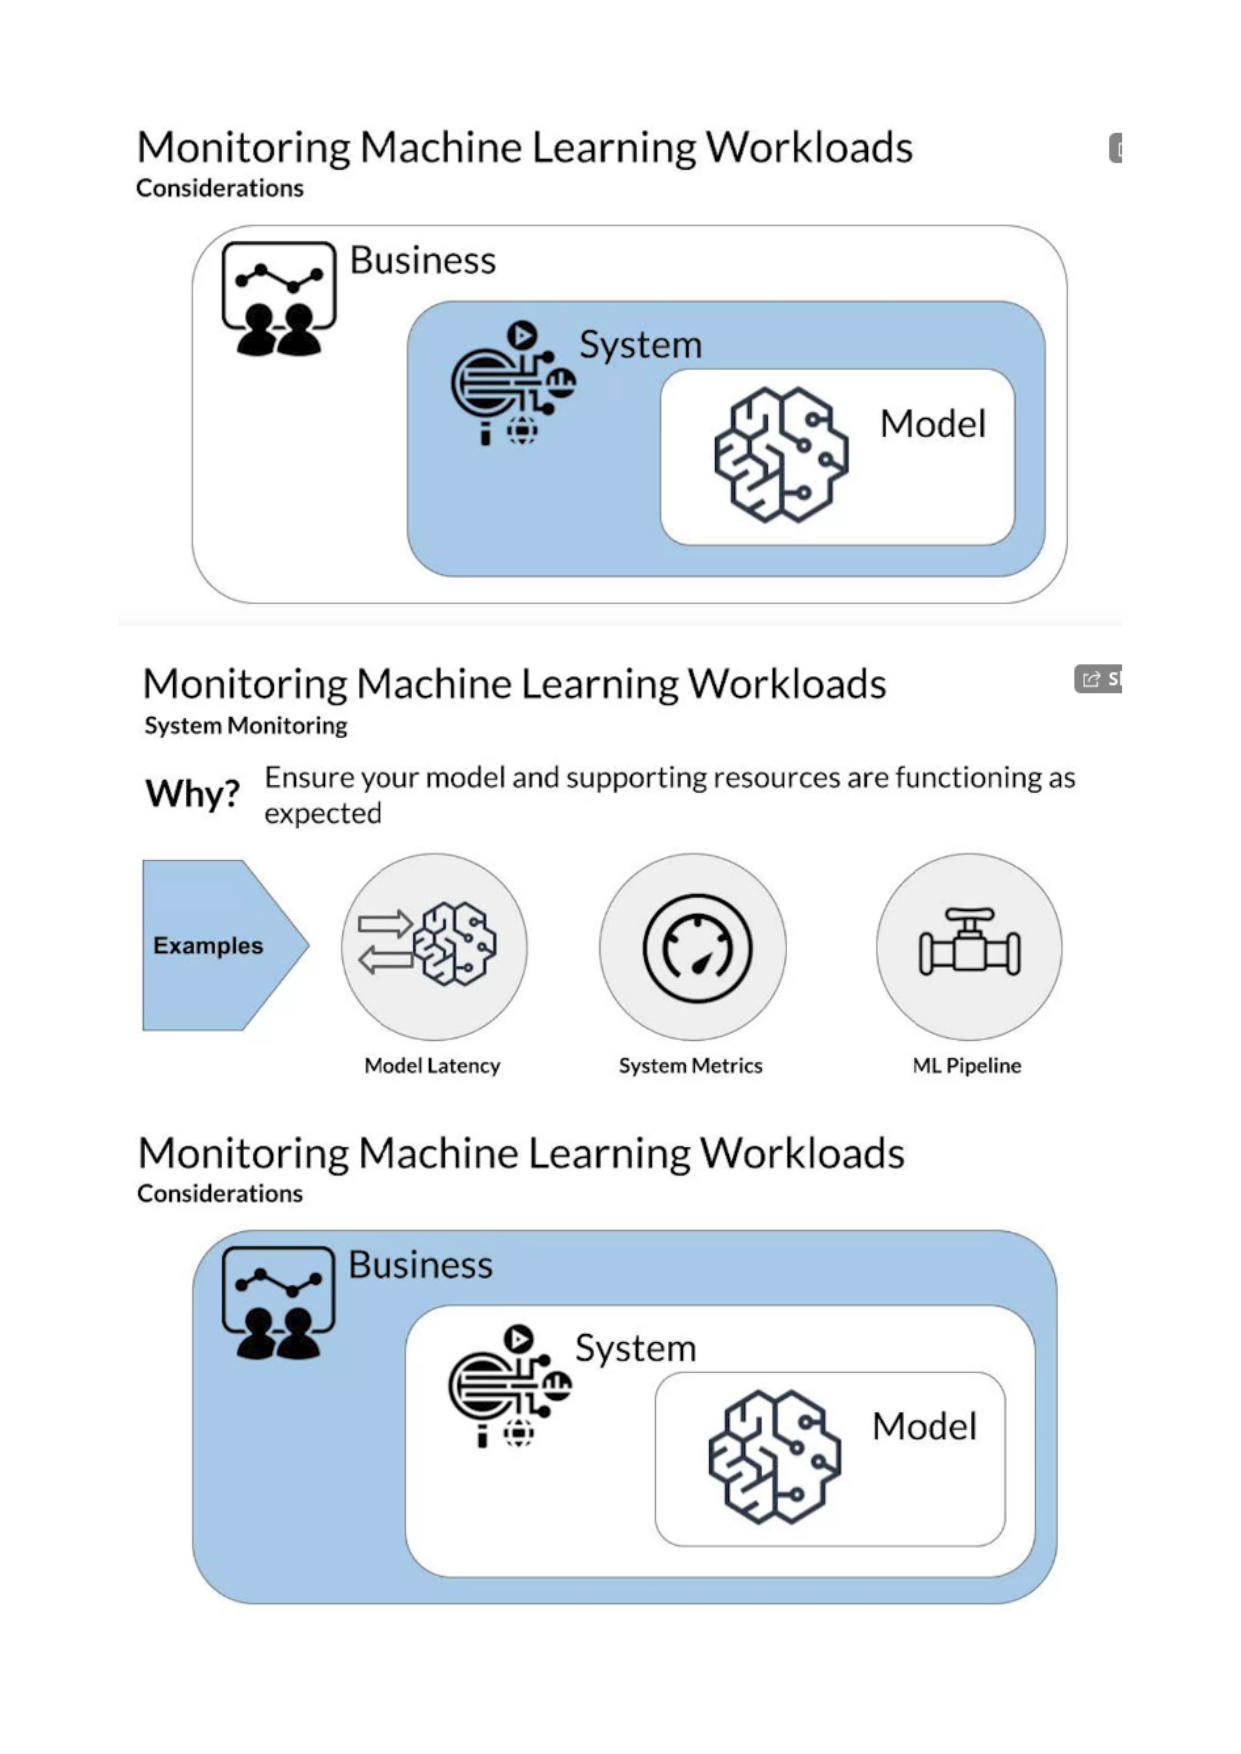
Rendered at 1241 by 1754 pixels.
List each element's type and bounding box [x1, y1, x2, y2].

picture [118, 1123, 1123, 1614]
picture [118, 118, 1123, 626]
picture [118, 654, 1123, 1095]
